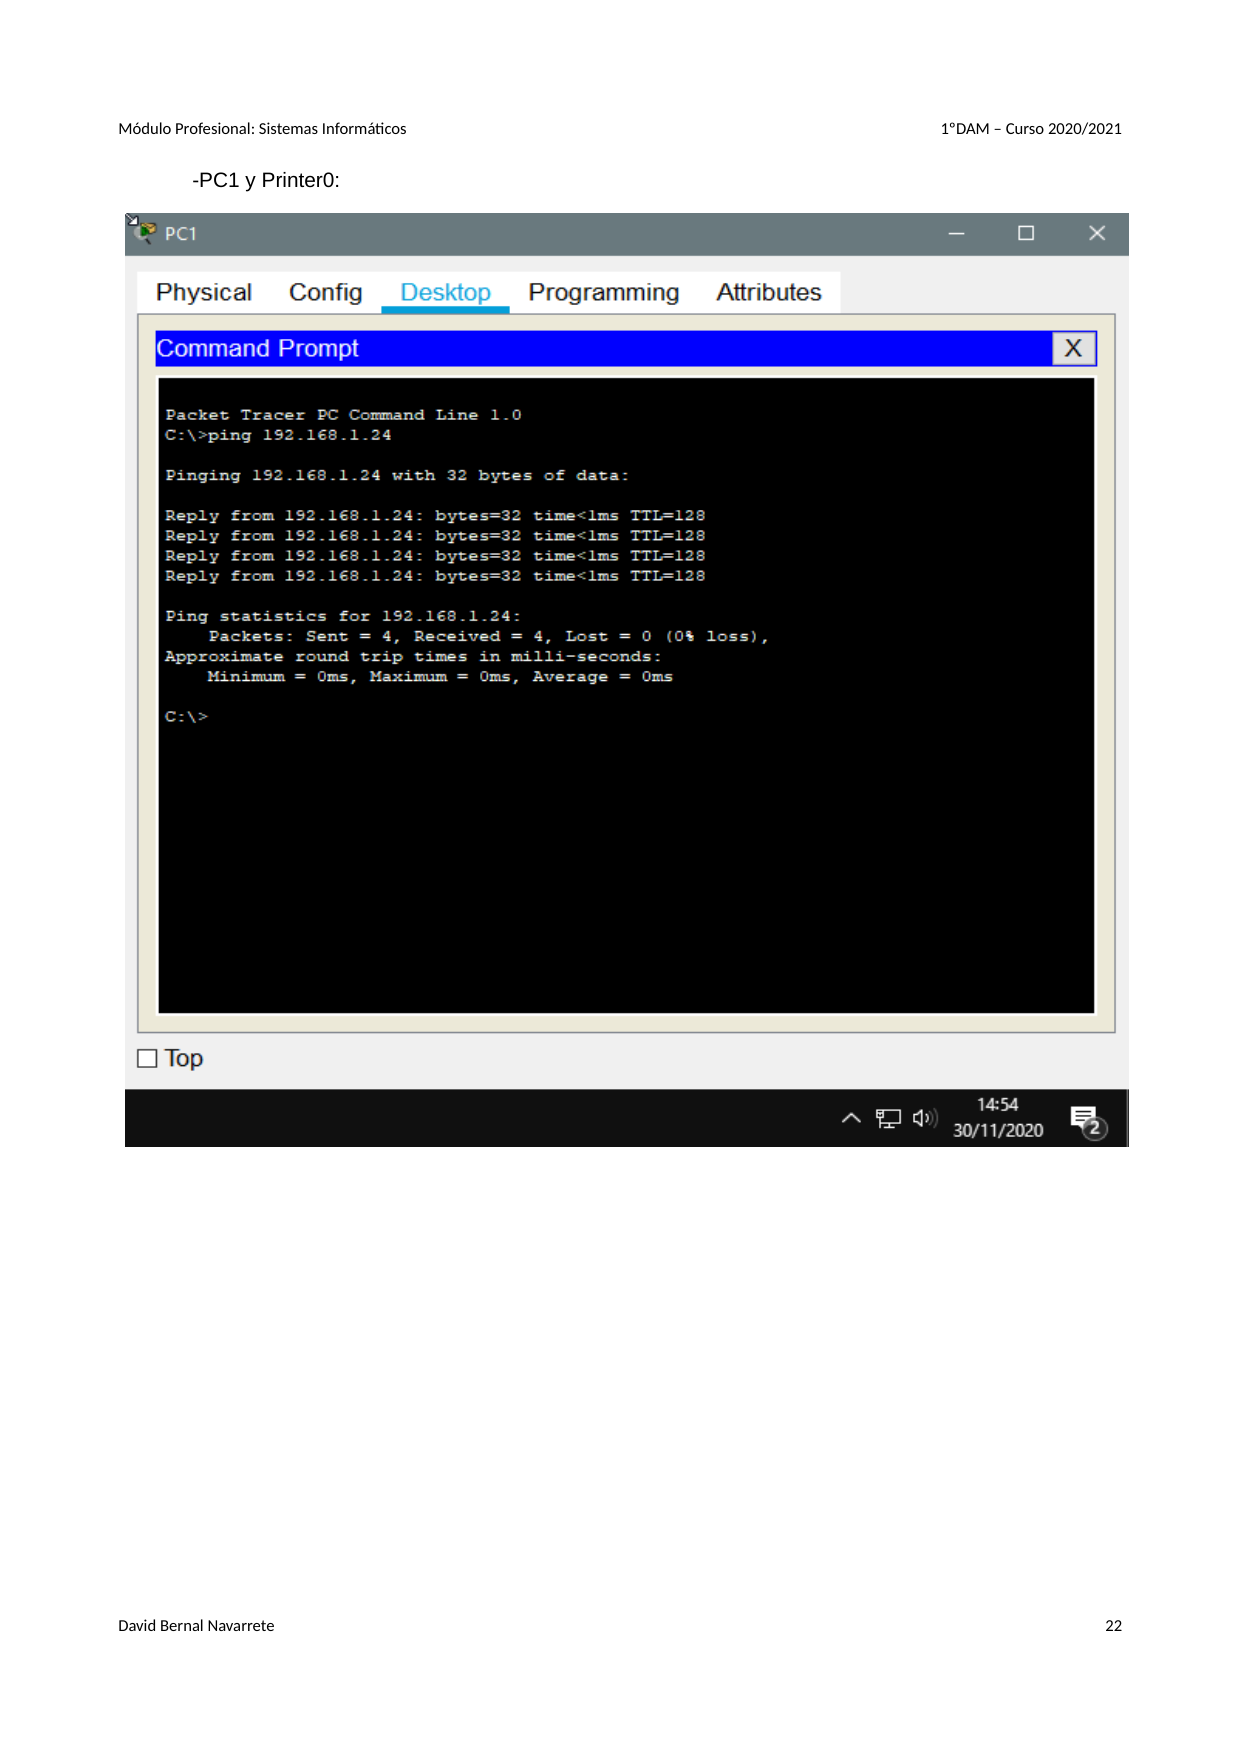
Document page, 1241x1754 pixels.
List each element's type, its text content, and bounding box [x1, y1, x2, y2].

text -PC1 y Printer0: [118, 168, 1122, 192]
picture [125, 213, 1129, 1147]
